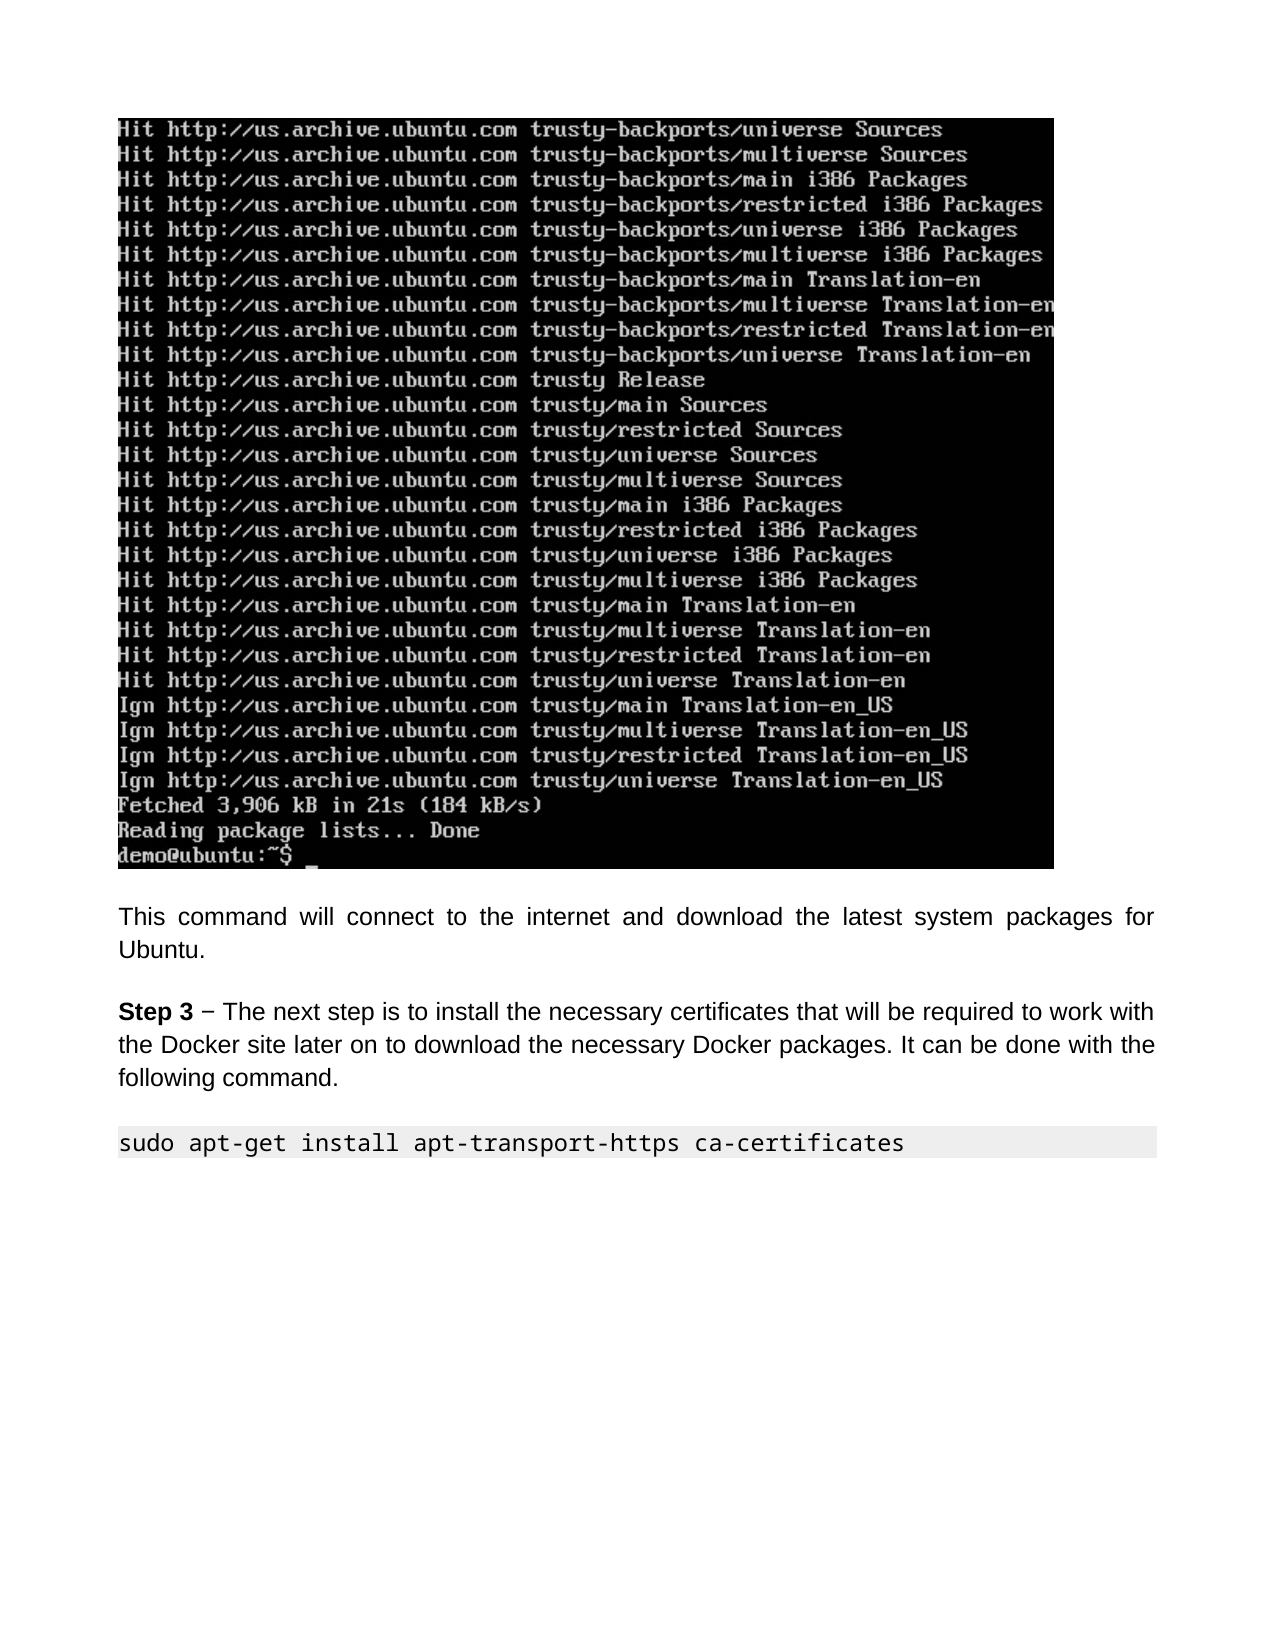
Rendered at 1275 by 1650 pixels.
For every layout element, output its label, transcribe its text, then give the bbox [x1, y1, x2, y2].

text sudo apt-get install apt-transport-https ca-certificates [118, 1126, 1157, 1158]
picture [118, 118, 1054, 869]
text Step 3 − The next step is to install the necessary certificates that will be required to work with the Docker site later on to download the necessary Docker packages. It can be done with the following command. [118, 997, 1157, 1092]
text This command will connect to the internet and download the latest system packages for Ubuntu. [118, 902, 1157, 964]
